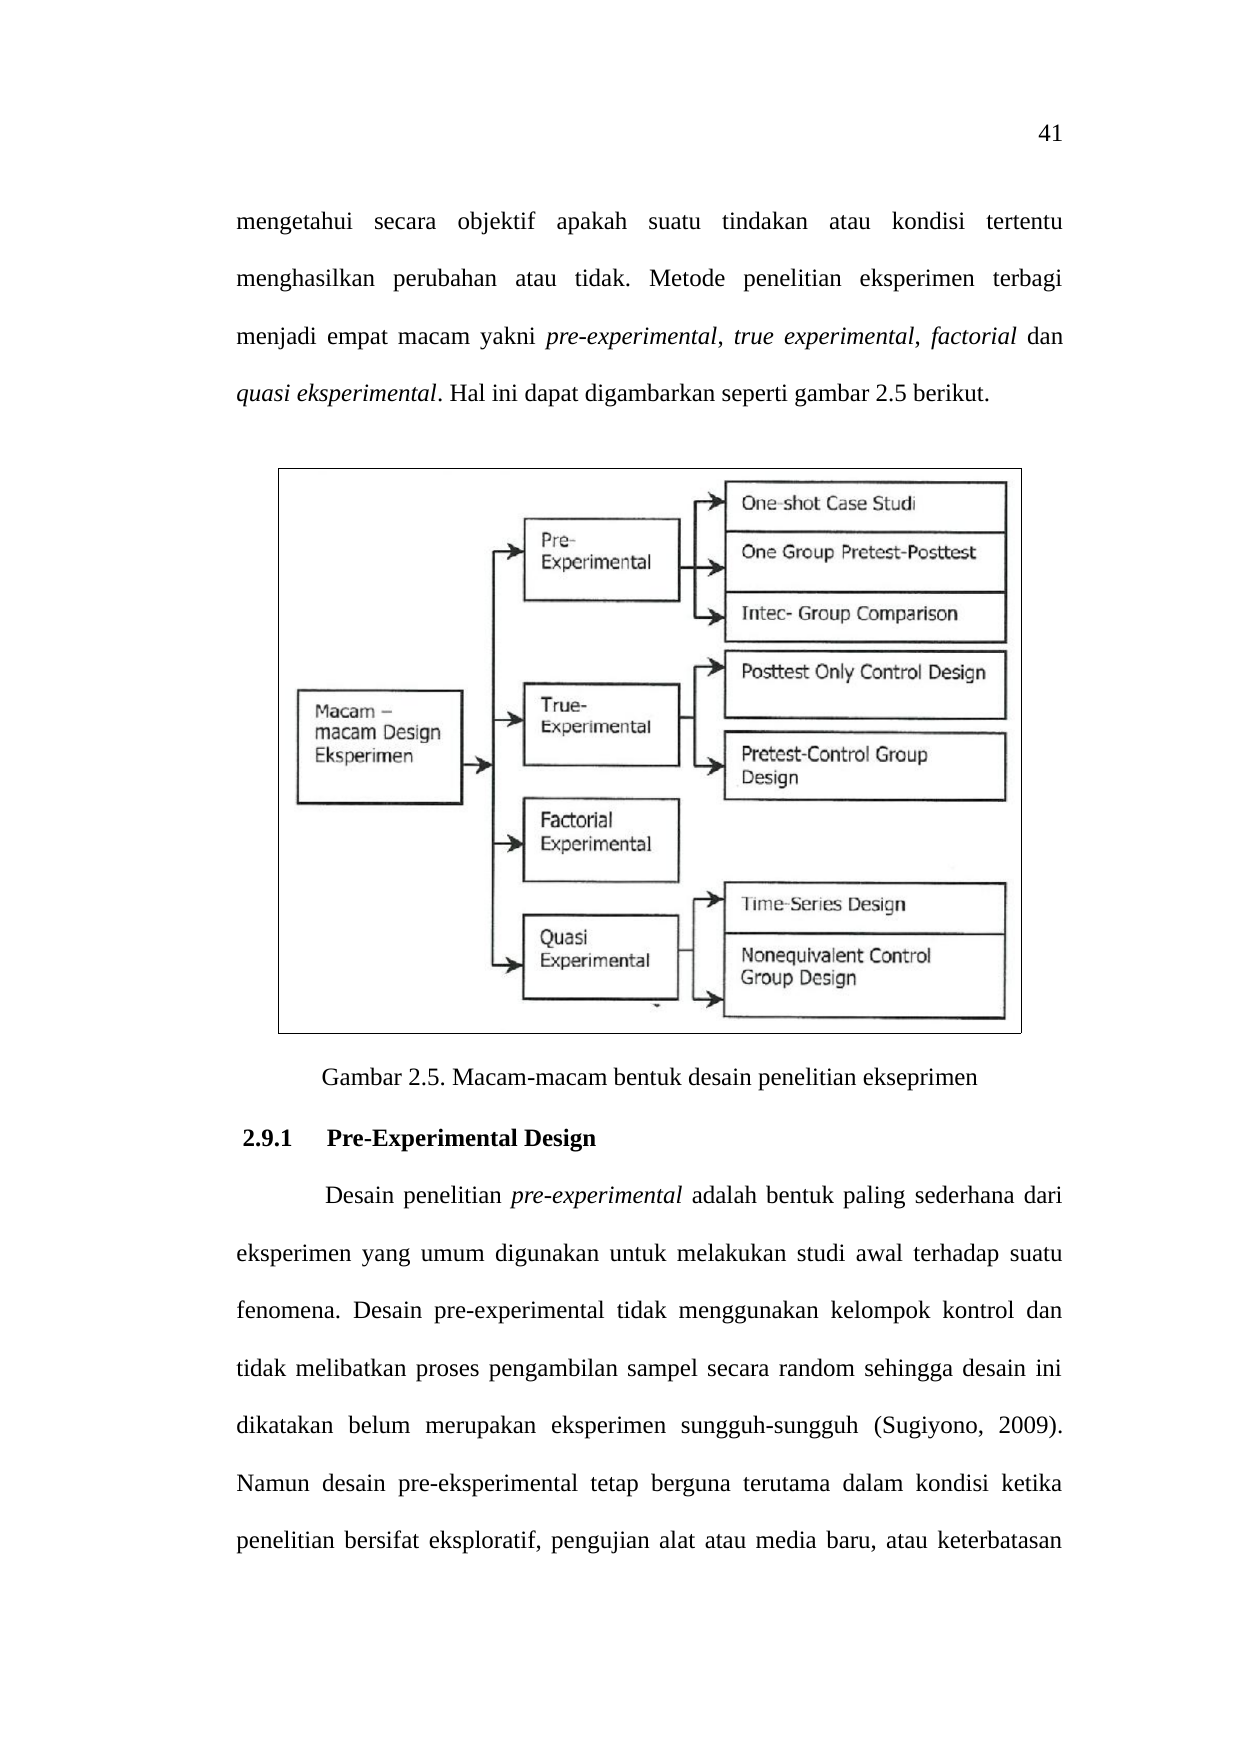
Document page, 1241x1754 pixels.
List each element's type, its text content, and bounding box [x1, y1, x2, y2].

text mengetahui secara objektif apakah suatu tindakan atau kondisi tertentu menghasilkan perubahan atau tidak. Metode penelitian eksperimen terbagi menjadi empat macam yakni pre-experimental, true experimental, factorial dan quasi eksperimental. Hal ini dapat digambarkan seperti gambar 2.5 berikut. [236, 206, 1063, 407]
text Gambar 2.5. Macam-macam bentuk desain penelitian ekseprimen [278, 1034, 1021, 1091]
subtitle Pre-Experimental Design [236, 1123, 1063, 1152]
text Desain penelitian pre-experimental adalah bentuk paling sederhana dari eksperimen yang umum digunakan untuk melakukan studi awal terhadap suatu fenomena. Desain pre-experimental tidak menggunakan kelompok kontrol dan tidak melibatkan proses pengambilan sampel secara random sehingga desain ini dikatakan belum merupakan eksperimen sungguh-sungguh (Sugiyono, 2009). Namun desain pre-eksperimental tetap berguna terutama dalam kondisi ketika penelitian bersifat eksploratif, pengujian alat atau media baru, atau keterbatasan [236, 1180, 1063, 1554]
picture [281, 471, 1019, 1030]
text [279, 469, 1021, 1033]
